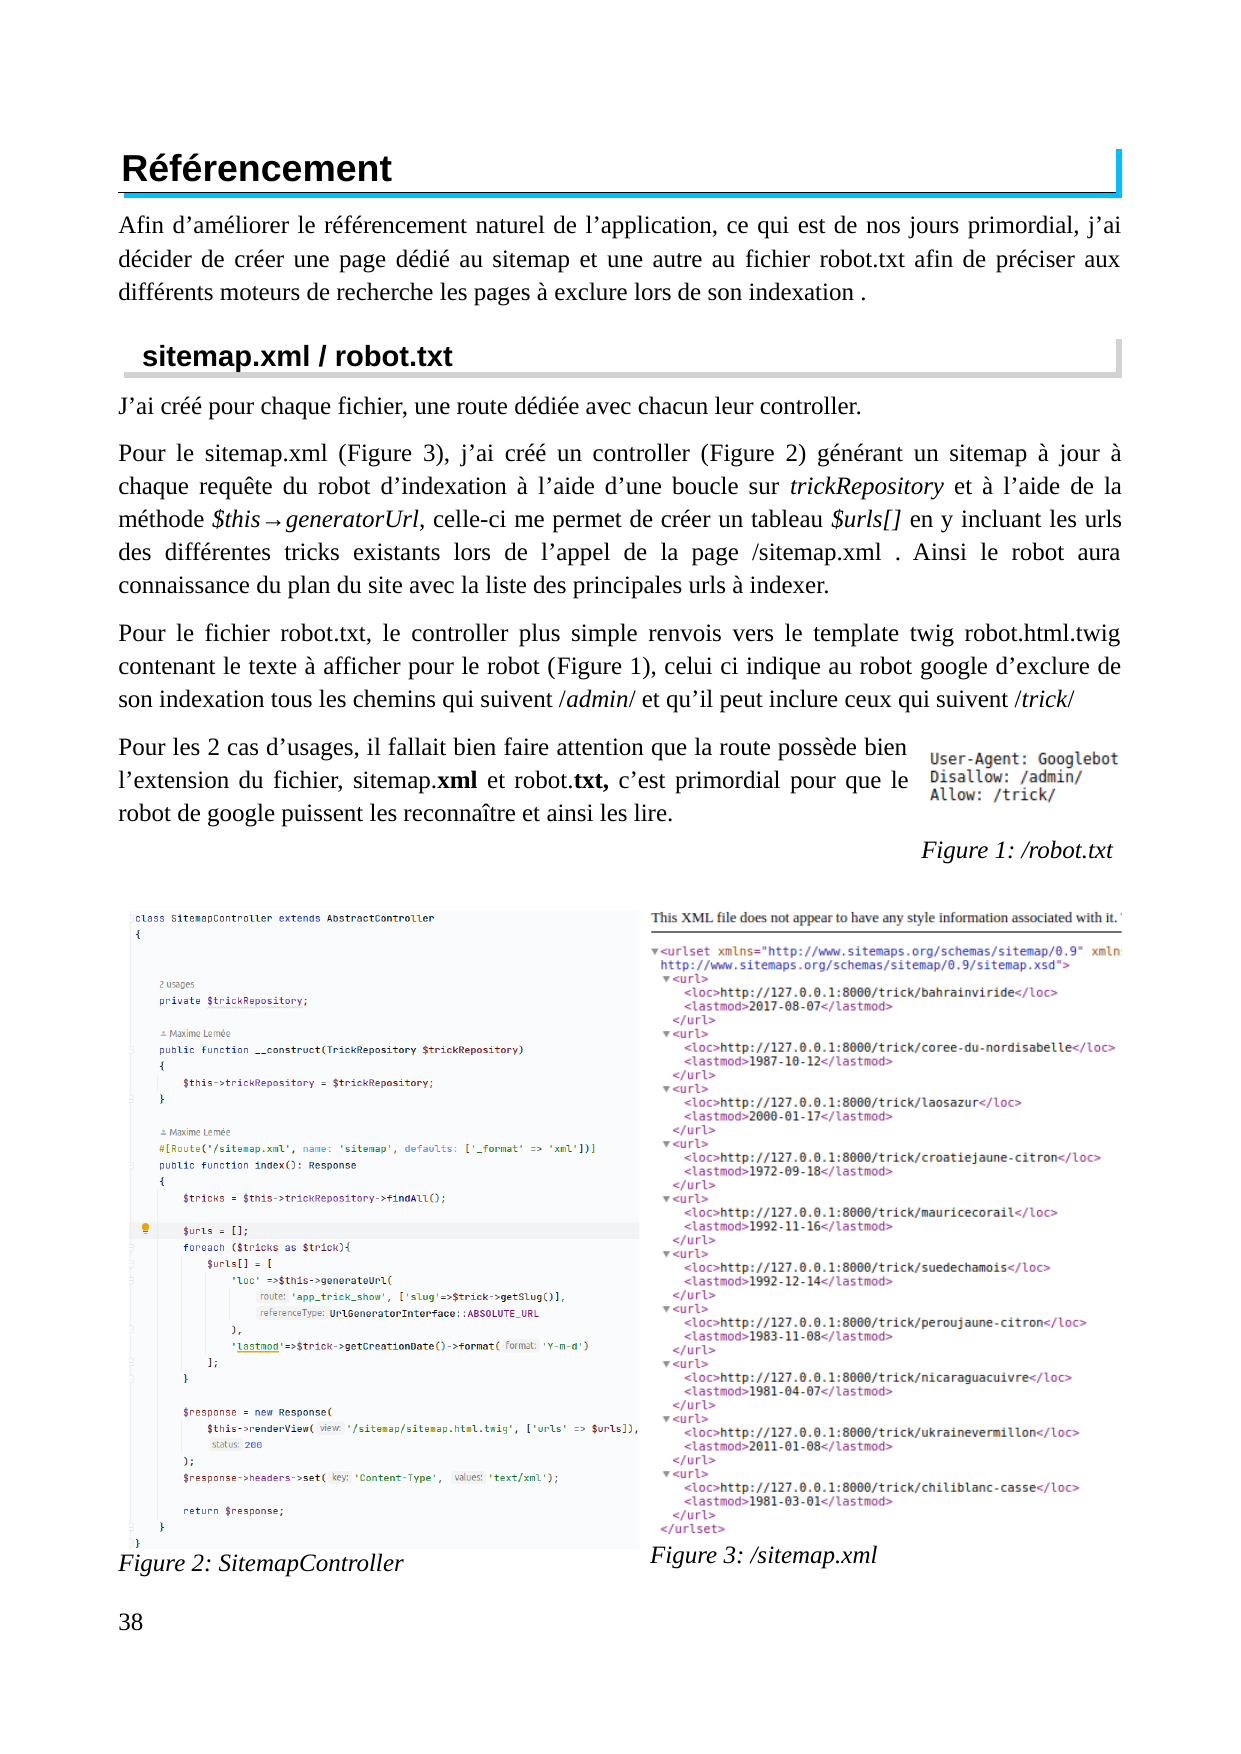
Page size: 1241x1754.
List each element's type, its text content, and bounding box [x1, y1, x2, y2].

subtitle sitemap.xml / robot.txt [118, 339, 1116, 372]
text [118, 901, 1122, 917]
picture [128, 911, 640, 1549]
picture [921, 735, 1123, 835]
subtitle Référencement [118, 143, 1116, 192]
text J’ai créé pour chaque fichier, une route dédiée avec chacun leur controller. [118, 391, 1122, 419]
text Afin d’améliorer le référencement naturel de l’application, ce qui est de nos jours primordial, j’ai décider de créer une page dédié au sitemap et une autre au fichier robot.txt afin de préciser aux différents moteurs de recherche les pages à exclure lors de son indexation . [118, 211, 1122, 305]
text Pour les 2 cas d’usages, il fallait bien faire attention que la route possède bien l’extension du fichier, sitemap.xml et robot.txt, c’est primordial pour que le robot de google puissent les reconnaître et ainsi les lire. [118, 723, 1122, 827]
text Figure 2: SitemapController [118, 917, 650, 1577]
text Figure 1: /robot.txt [921, 835, 1122, 863]
picture [650, 904, 1122, 1540]
text Pour le fichier robot.txt, le controller plus simple renvois vers le template twig robot.html.twig contenant le texte à afficher pour le robot (Figure 1), celui ci indique au robot google d’exclure de son indexation tous les chemins qui suivent /admin/ et qu’il peut inclure ceux qui suivent /trick/ [118, 618, 1122, 713]
text Pour le sitemap.xml (Figure 3), j’ai créé un controller (Figure 2) générant un sitemap à jour à chaque requête du robot d’indexation à l’aide d’une boucle sur trickRepository et à l’aide de la méthode $this→generatorUrl, celle-ci me permet de créer un tableau $urls[] en y incluant les urls des différentes tricks existants lors de l’appel de la page /sitemap.xml . Ainsi le robot aura connaissance du plan du site avec la liste des principales urls à indexer. [118, 438, 1122, 599]
text Figure 3: /sitemap.xml [650, 1540, 1122, 1568]
